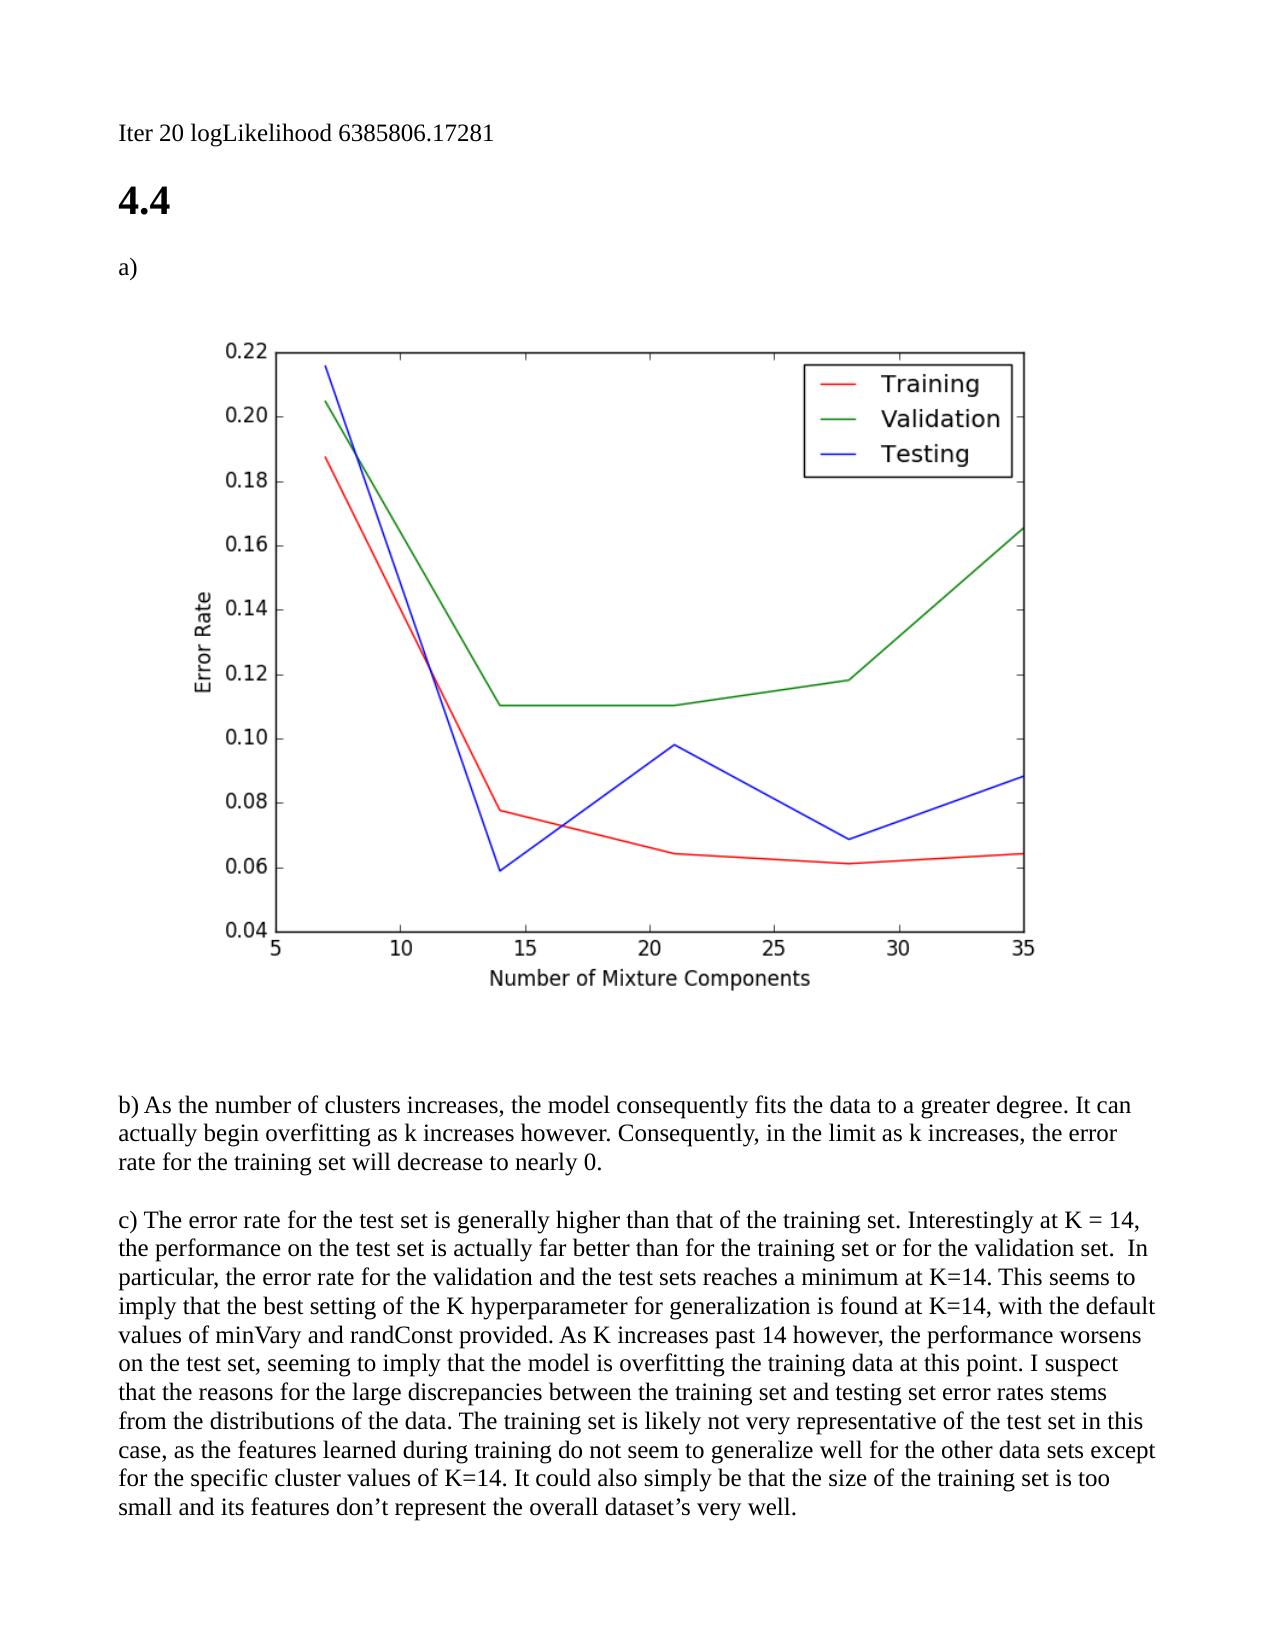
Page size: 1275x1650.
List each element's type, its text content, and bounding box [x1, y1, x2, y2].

text Iter 20 logLikelihood 6385806.17281 [118, 118, 1157, 147]
text c) The error rate for the test set is generally higher than that of the training set. Interestingly at K = 14, the performance on the test set is actually far better than for the training set or for the validation set. In particular, the error rate for the validation and the test sets reaches a minimum at K=14. This seems to imply that the best setting of the K hyperparameter for generalization is found at K=14, with the default values of minVary and randConst provided. As K increases past 14 however, the performance worsens on the test set, seeming to imply that the model is overfitting the training data at this point. I suspect that the reasons for the large discrepancies between the training set and testing set error rates stems from the distributions of the data. The training set is likely not very representative of the test set in this case, as the features learned during training do not seem to generalize well for the other data sets except for the specific cluster values of K=14. It could also simply be that the size of the training set is too small and its features don’t represent the overall dataset’s very well. [118, 1205, 1157, 1521]
picture [156, 281, 1120, 1004]
text a) [118, 252, 1157, 281]
text b) As the number of clusters increases, the model consequently fits the data to a greater degree. It can actually begin overfitting as k increases however. Consequently, in the limit as k increases, the error rate for the training set will decrease to nearly 0. [118, 1090, 1157, 1176]
text 4.4 [118, 176, 1157, 223]
